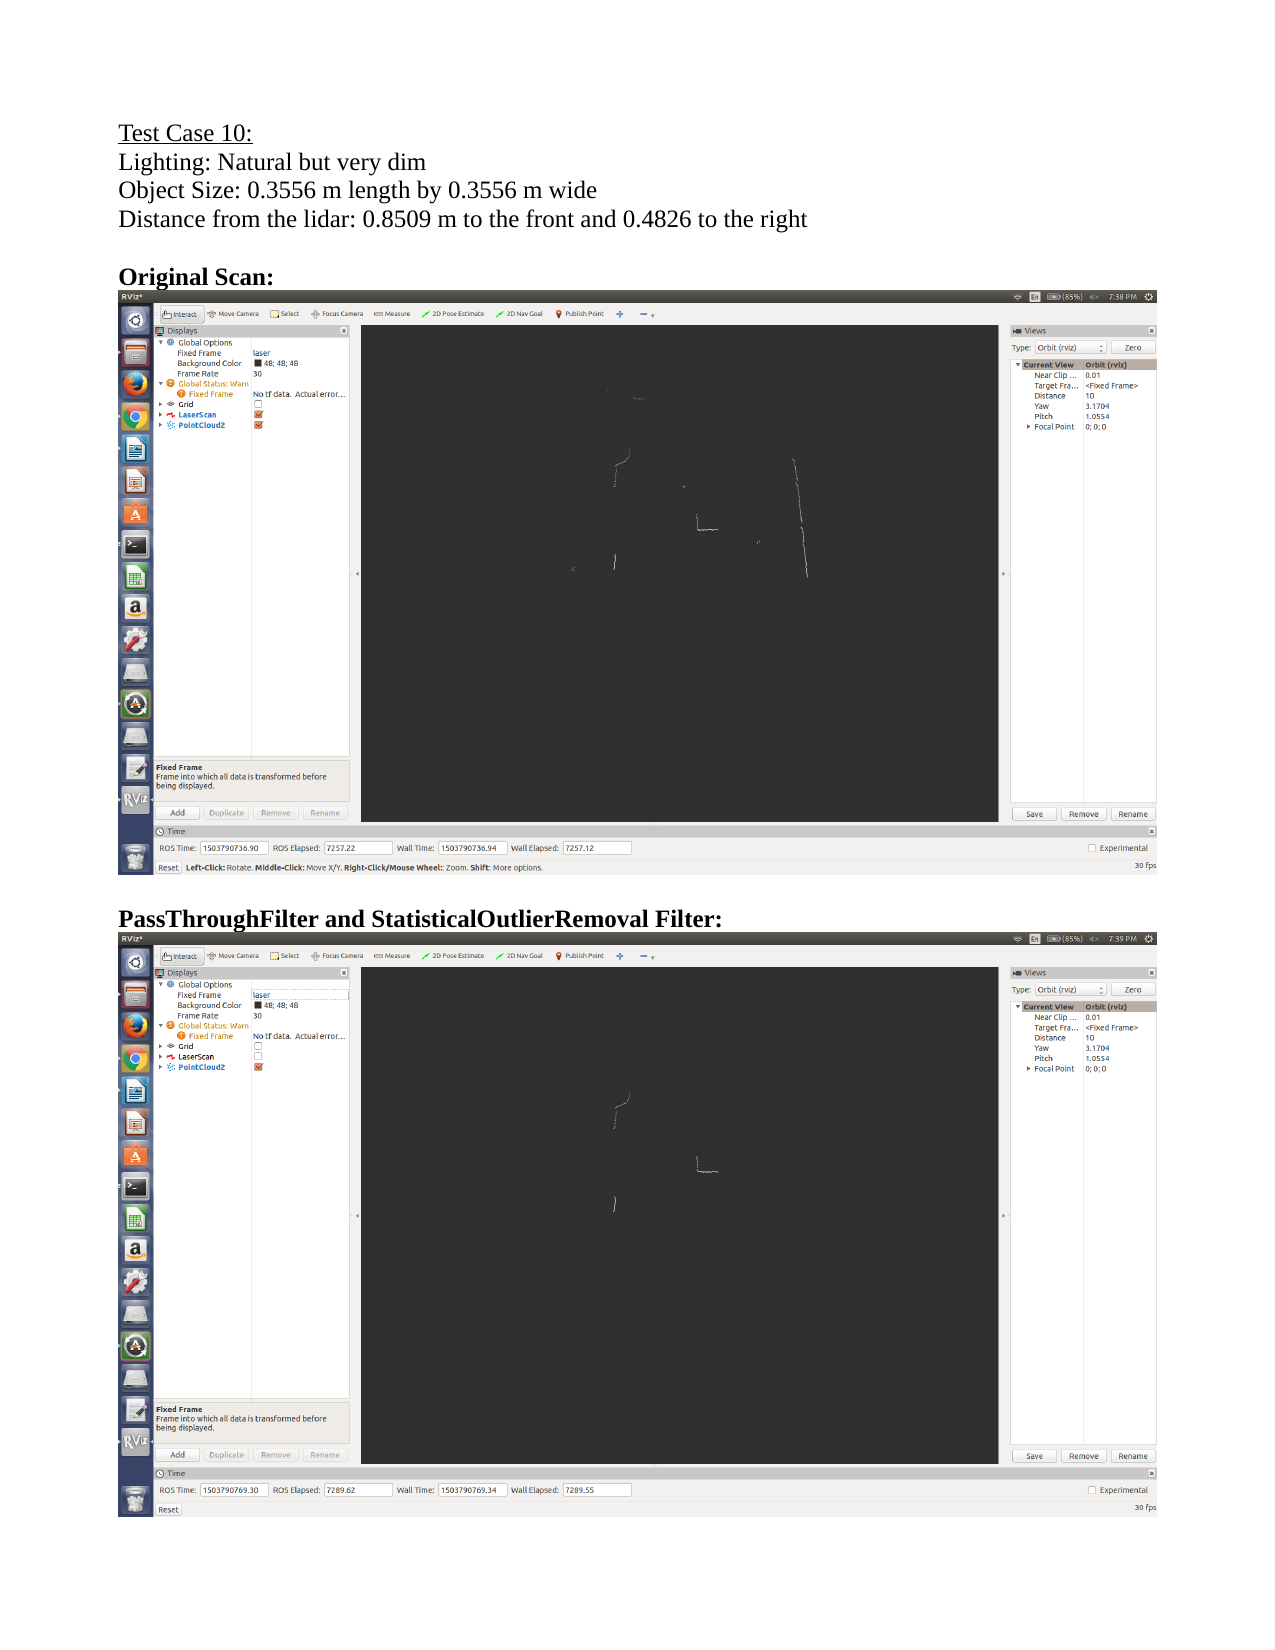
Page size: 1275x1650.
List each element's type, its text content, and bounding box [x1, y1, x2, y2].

picture [118, 932, 1157, 1517]
text PassThroughFilter and StatisticalOutlierRemoval Filter: [118, 904, 1157, 932]
picture [118, 290, 1157, 875]
text Distance from the lidar: 0.8509 m to the front and 0.4826 to the right [118, 204, 1157, 233]
text Object Size: 0.3556 m length by 0.3556 m wide [118, 176, 1157, 204]
text Original Scan: [118, 262, 1157, 290]
text Lighting: Natural but very dim [118, 147, 1157, 176]
text Test Case 10: [118, 118, 1157, 147]
